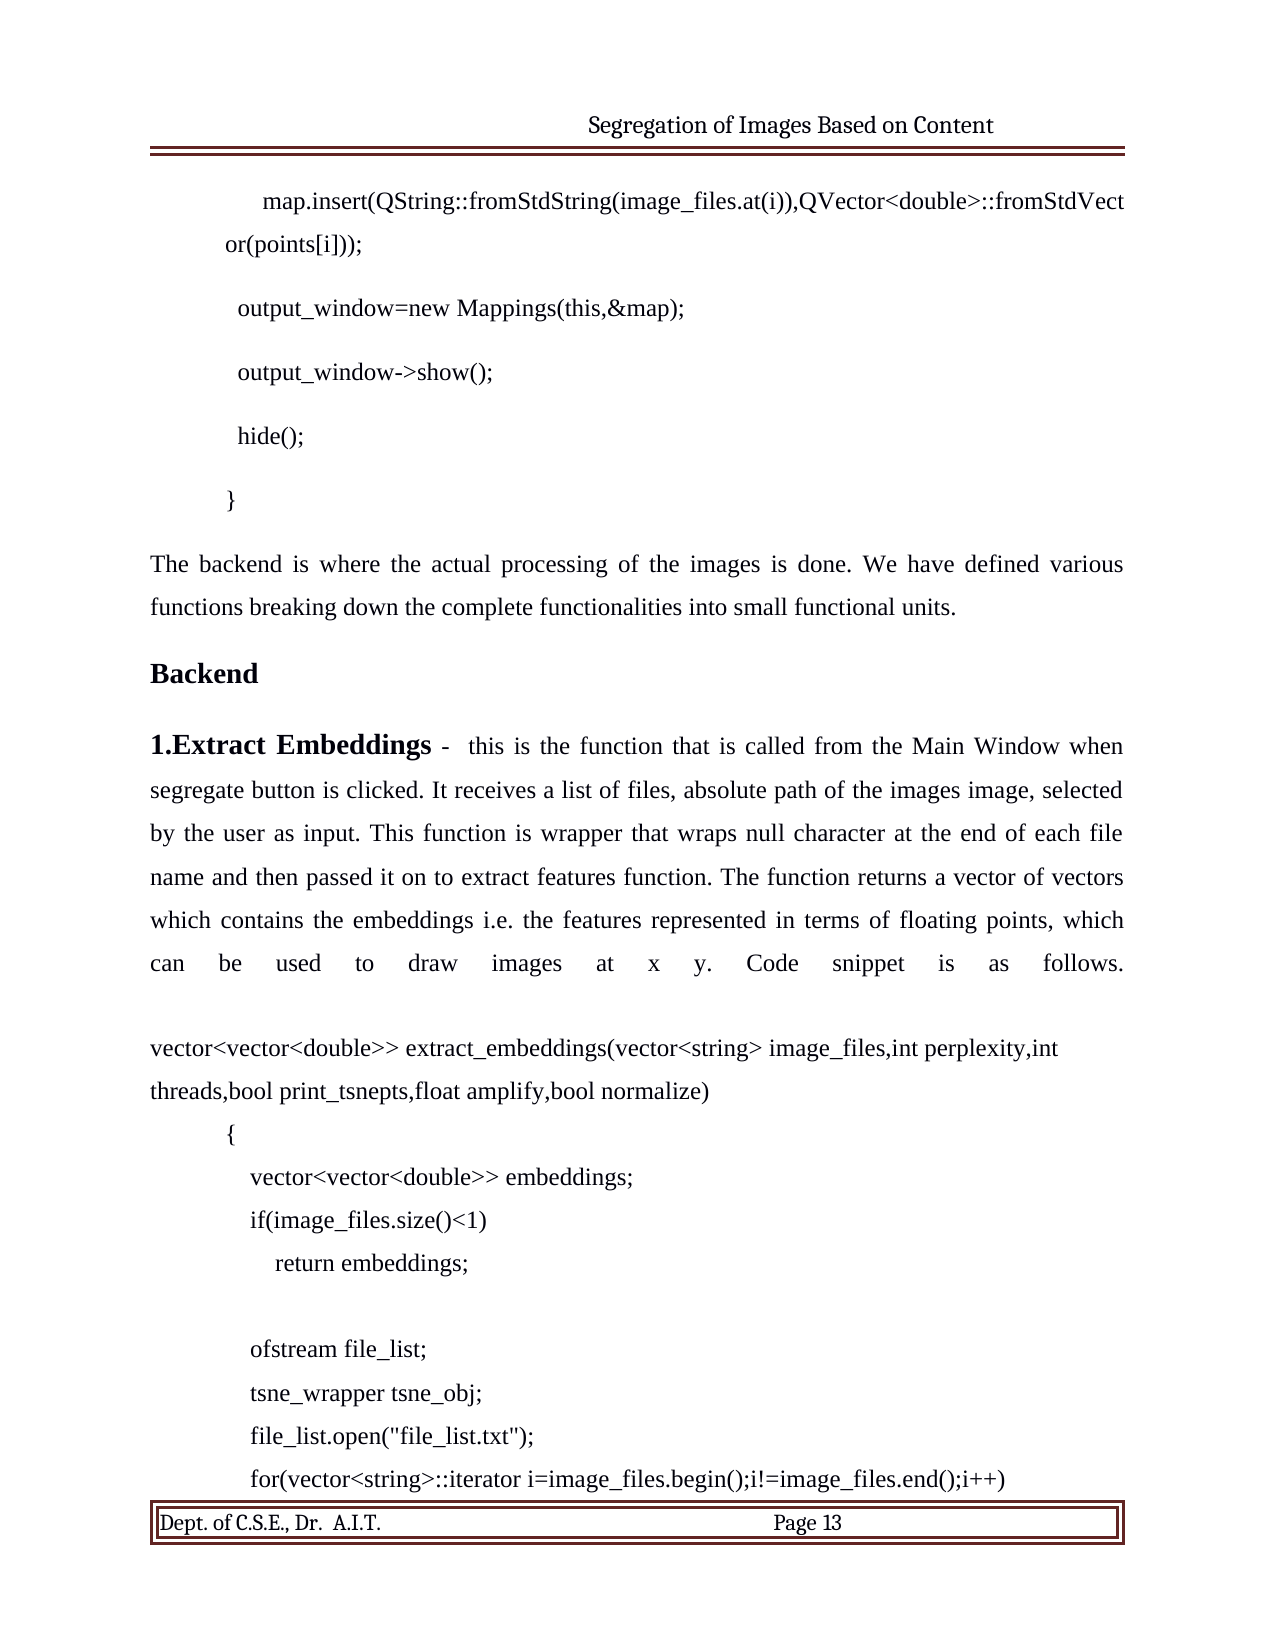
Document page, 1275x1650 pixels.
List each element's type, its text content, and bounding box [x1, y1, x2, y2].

text tsne_wrapper tsne_obj; [225, 1378, 1125, 1406]
text Backend [150, 656, 1125, 690]
text vector<vector<double>> embeddings; [225, 1162, 1125, 1191]
text return embeddings; [225, 1248, 1125, 1277]
text 1.Extract Embeddings - this is the function that is called from the Main Window when segregate button is clicked. It receives a list of files, absolute path of the images image, selected by the user as input. This function is wrapper that wraps null character at the end of each file name and then passed it on to extract features function. The function returns a vector of vectors which contains the embeddings i.e. the features represented in terms of floating points, which can be used to draw images at x y. Code snippet is as follows. [150, 727, 1125, 1019]
text if(image_files.size()<1) [225, 1205, 1125, 1234]
text map.insert(QString::fromStdString(image_files.at(i)),QVector<double>::fromStdVector(points[i])); [225, 186, 1125, 258]
text for(vector<string>::iterator i=image_files.begin();i!=image_files.end();i++) [225, 1464, 1125, 1493]
text } [225, 485, 1125, 514]
text The backend is where the actual processing of the images is done. We have defined various functions breaking down the complete functionalities into small functional units. [150, 549, 1125, 621]
text file_list.open("file_list.txt"); [225, 1421, 1125, 1449]
text output_window=new Mappings(this,&map); [225, 293, 1125, 322]
text hide(); [225, 421, 1125, 450]
text output_window->show(); [225, 357, 1125, 386]
text { [225, 1119, 1125, 1148]
text vector<vector<double>> extract_embeddings(vector<string> image_files,int perplexity,int threads,bool print_tsnepts,float amplify,bool normalize) [150, 1033, 1125, 1104]
text ofstream file_list; [225, 1334, 1125, 1363]
